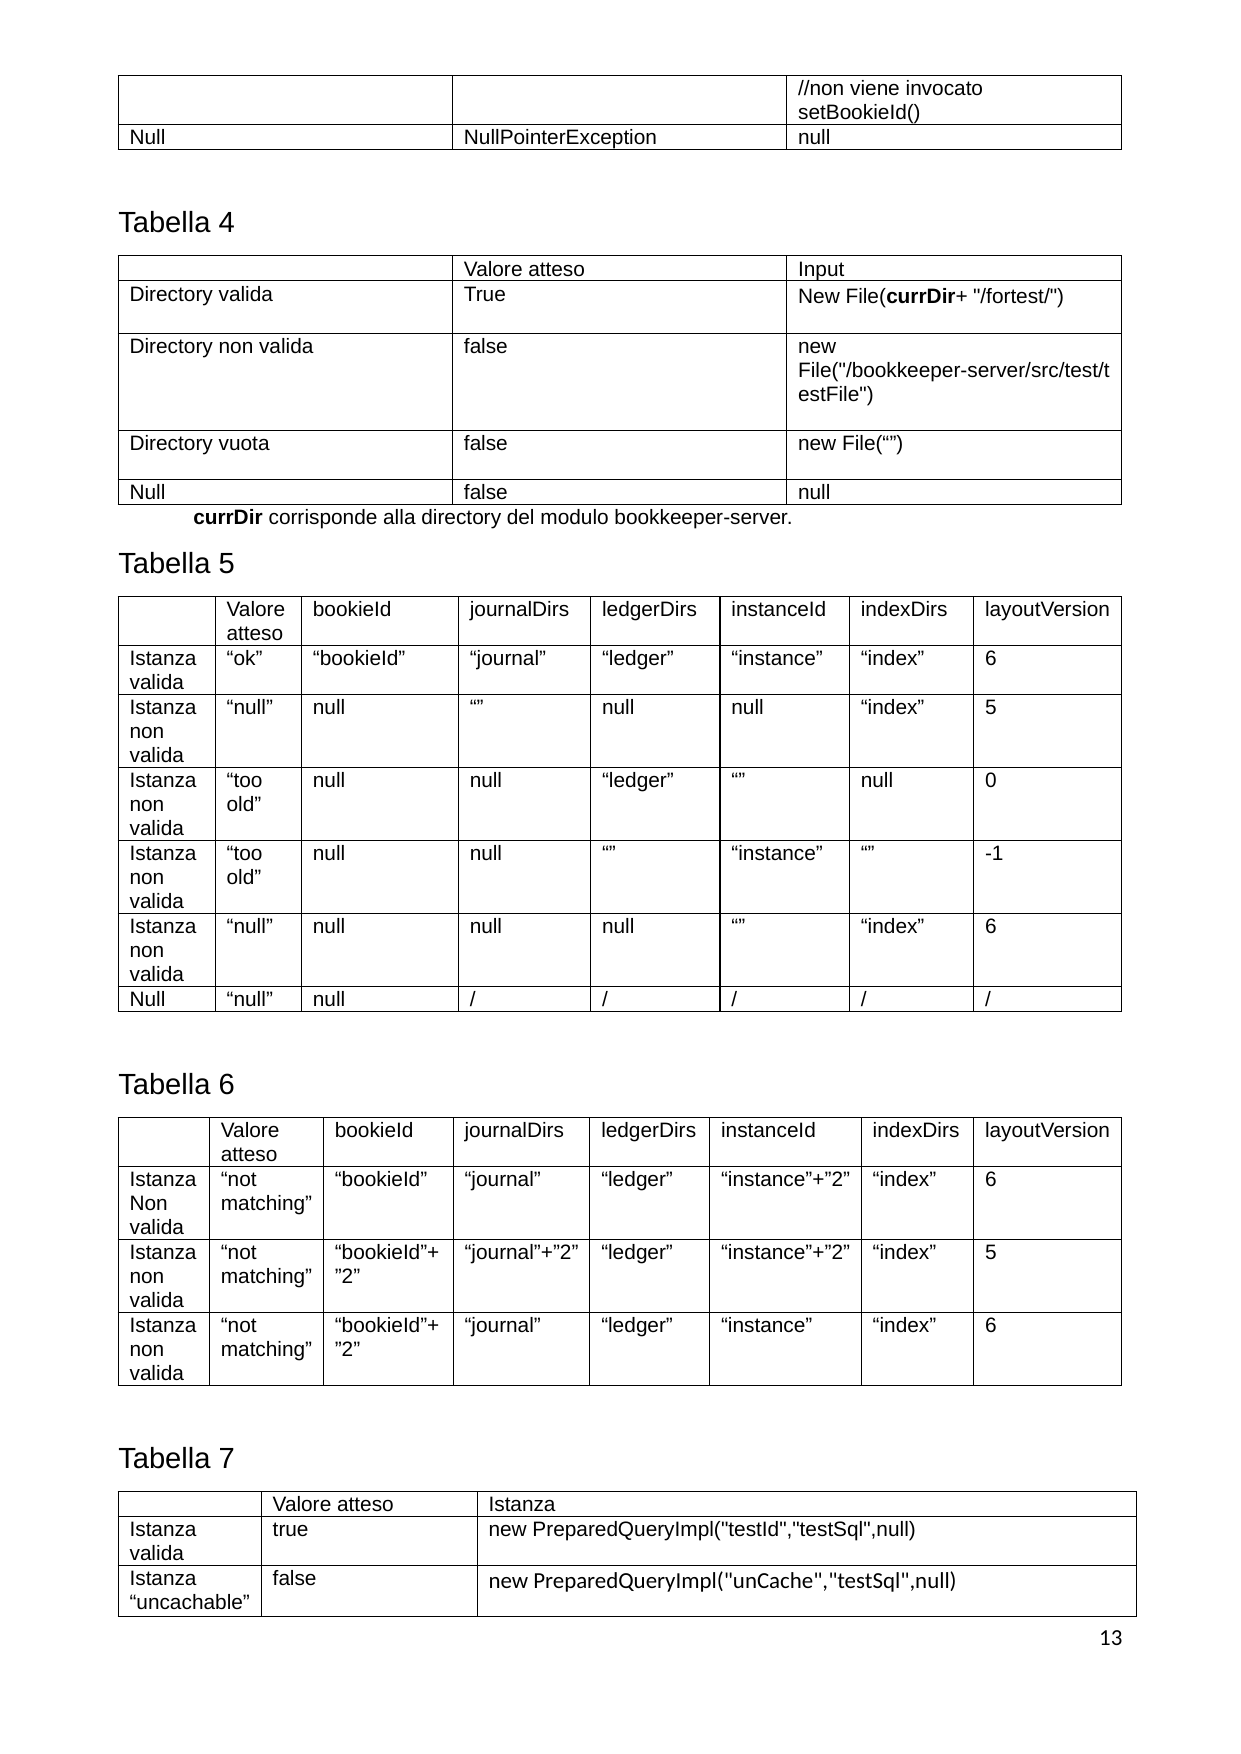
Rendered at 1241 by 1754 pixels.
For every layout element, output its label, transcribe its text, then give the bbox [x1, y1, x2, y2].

table_cell / [459, 987, 590, 1011]
table_cell null [459, 768, 590, 840]
table_cell Directory vuota [119, 431, 452, 479]
text Tabella 7 [118, 1441, 1122, 1474]
table_cell false [453, 480, 786, 504]
table_cell “ledger” [590, 1240, 709, 1312]
table_cell Null [119, 987, 215, 1011]
table_cell Istanza non valida [119, 914, 215, 986]
table_cell / [974, 987, 1121, 1011]
table_cell null [850, 768, 973, 840]
table_cell new PreparedQueryImpl("testId","testSql",null) [478, 1517, 1136, 1565]
table_cell Istanza non valida [119, 768, 215, 840]
table_cell “journal”+”2” [454, 1240, 589, 1312]
table_cell Istanza non valida [119, 1313, 209, 1385]
table_header journalDirs [454, 1118, 589, 1166]
table_cell Istanza valida [119, 646, 215, 694]
table_cell “” [850, 841, 973, 913]
table_cell “too old” [216, 768, 301, 840]
text Tabella 4 [118, 205, 1122, 239]
table_cell “index” [850, 695, 973, 767]
table_cell null [787, 125, 1121, 149]
table_cell “instance”+”2” [710, 1167, 861, 1239]
table_cell “instance” [721, 841, 849, 913]
table_cell “instance” [721, 646, 849, 694]
table_cell / [850, 987, 973, 1011]
table_header Valore atteso [262, 1492, 477, 1516]
table_cell null [302, 987, 458, 1011]
table_cell “index” [862, 1167, 973, 1239]
table_cell “ledger” [591, 646, 719, 694]
table_header [119, 597, 215, 645]
table_header bookieId [324, 1118, 453, 1166]
table_cell “ledger” [590, 1167, 709, 1239]
table_cell -1 [974, 841, 1121, 913]
table_cell new File("/bookkeeper-server/src/test/testFile") [787, 334, 1121, 430]
table_header Valore atteso [210, 1118, 323, 1166]
table_cell 0 [974, 768, 1121, 840]
table_header instanceId [710, 1118, 861, 1166]
table_cell null [302, 695, 458, 767]
table_cell “null” [216, 695, 301, 767]
table_cell Istanza “uncachable” [119, 1566, 261, 1616]
table_cell //non viene invocato setBookieId() [787, 76, 1121, 124]
table_cell “index” [862, 1240, 973, 1312]
table_cell / [591, 987, 719, 1011]
table_header instanceId [721, 597, 849, 645]
table_header ledgerDirs [591, 597, 719, 645]
table_header [119, 1492, 261, 1516]
table_cell “index” [850, 646, 973, 694]
table_cell false [453, 431, 786, 479]
table_header indexDirs [850, 597, 973, 645]
table_cell “not matching” [210, 1167, 323, 1239]
table_cell false [262, 1566, 477, 1616]
table_cell “” [721, 914, 849, 986]
table_cell “ok” [216, 646, 301, 694]
table_cell null [787, 480, 1121, 504]
table_cell “not matching” [210, 1313, 323, 1385]
table_cell null [302, 914, 458, 986]
table_cell 6 [974, 646, 1121, 694]
table_cell [453, 76, 786, 124]
table_cell Istanza non valida [119, 1240, 209, 1312]
table_header bookieId [302, 597, 458, 645]
table_cell “too old” [216, 841, 301, 913]
table_cell Null [119, 125, 452, 149]
table_header layoutVersion [974, 1118, 1121, 1166]
table_cell New File(currDir+ "/fortest/") [787, 281, 1121, 333]
table_header Istanza [478, 1492, 1136, 1516]
table_cell NullPointerException [453, 125, 786, 149]
table_cell Null [119, 480, 452, 504]
table_cell false [453, 334, 786, 430]
table_cell true [262, 1517, 477, 1565]
table_cell “not matching” [210, 1240, 323, 1312]
table_cell “index” [862, 1313, 973, 1385]
table_cell null [591, 914, 719, 986]
table_cell Istanza non valida [119, 695, 215, 767]
table_cell null [459, 841, 590, 913]
table_cell “null” [216, 914, 301, 986]
table_cell “” [591, 841, 719, 913]
table_cell “” [459, 695, 590, 767]
table_cell Istanza non valida [119, 841, 215, 913]
table_cell “” [721, 768, 849, 840]
table_header Valore atteso [453, 256, 786, 280]
table_header journalDirs [459, 597, 590, 645]
table_cell new File(“”) [787, 431, 1121, 479]
table_cell True [453, 281, 786, 333]
table_cell null [302, 841, 458, 913]
table_header Valore atteso [216, 597, 301, 645]
table_cell “journal” [454, 1167, 589, 1239]
table_cell [119, 76, 452, 124]
table_cell null [302, 768, 458, 840]
table_cell “bookieId” [302, 646, 458, 694]
table_cell null [459, 914, 590, 986]
table_header [119, 1118, 209, 1166]
table_cell 5 [974, 695, 1121, 767]
table_header ledgerDirs [590, 1118, 709, 1166]
table_cell “ledger” [591, 768, 719, 840]
table_cell “ledger” [590, 1313, 709, 1385]
table_cell Istanza Non valida [119, 1167, 209, 1239]
table_cell / [721, 987, 849, 1011]
table_cell 5 [974, 1240, 1121, 1312]
table_cell “journal” [459, 646, 590, 694]
table_cell “null” [216, 987, 301, 1011]
table_header indexDirs [862, 1118, 973, 1166]
table_cell null [721, 695, 849, 767]
table_header [119, 256, 452, 280]
table_cell Istanza valida [119, 1517, 261, 1565]
table_cell “bookieId”+ ”2” [324, 1313, 453, 1385]
table_cell “bookieId”+ ”2” [324, 1240, 453, 1312]
table_cell null [591, 695, 719, 767]
text Tabella 6 [118, 1067, 1122, 1100]
table_cell new PreparedQueryImpl("unCache","testSql",null) [478, 1566, 1136, 1616]
table_cell “index” [850, 914, 973, 986]
table_cell “bookieId” [324, 1167, 453, 1239]
table_cell 6 [974, 1167, 1121, 1239]
table_cell “journal” [454, 1313, 589, 1385]
table_cell 6 [974, 914, 1121, 986]
table_cell Directory valida [119, 281, 452, 333]
table_cell Directory non valida [119, 334, 452, 430]
table_header layoutVersion [974, 597, 1121, 645]
text Tabella 5 [118, 546, 1122, 579]
table_cell 6 [974, 1313, 1121, 1385]
table_header Input [787, 256, 1121, 280]
table_cell “instance” [710, 1313, 861, 1385]
table_cell “instance”+”2” [710, 1240, 861, 1312]
text currDir corrisponde alla directory del modulo bookkeeper-server. [193, 505, 1122, 529]
